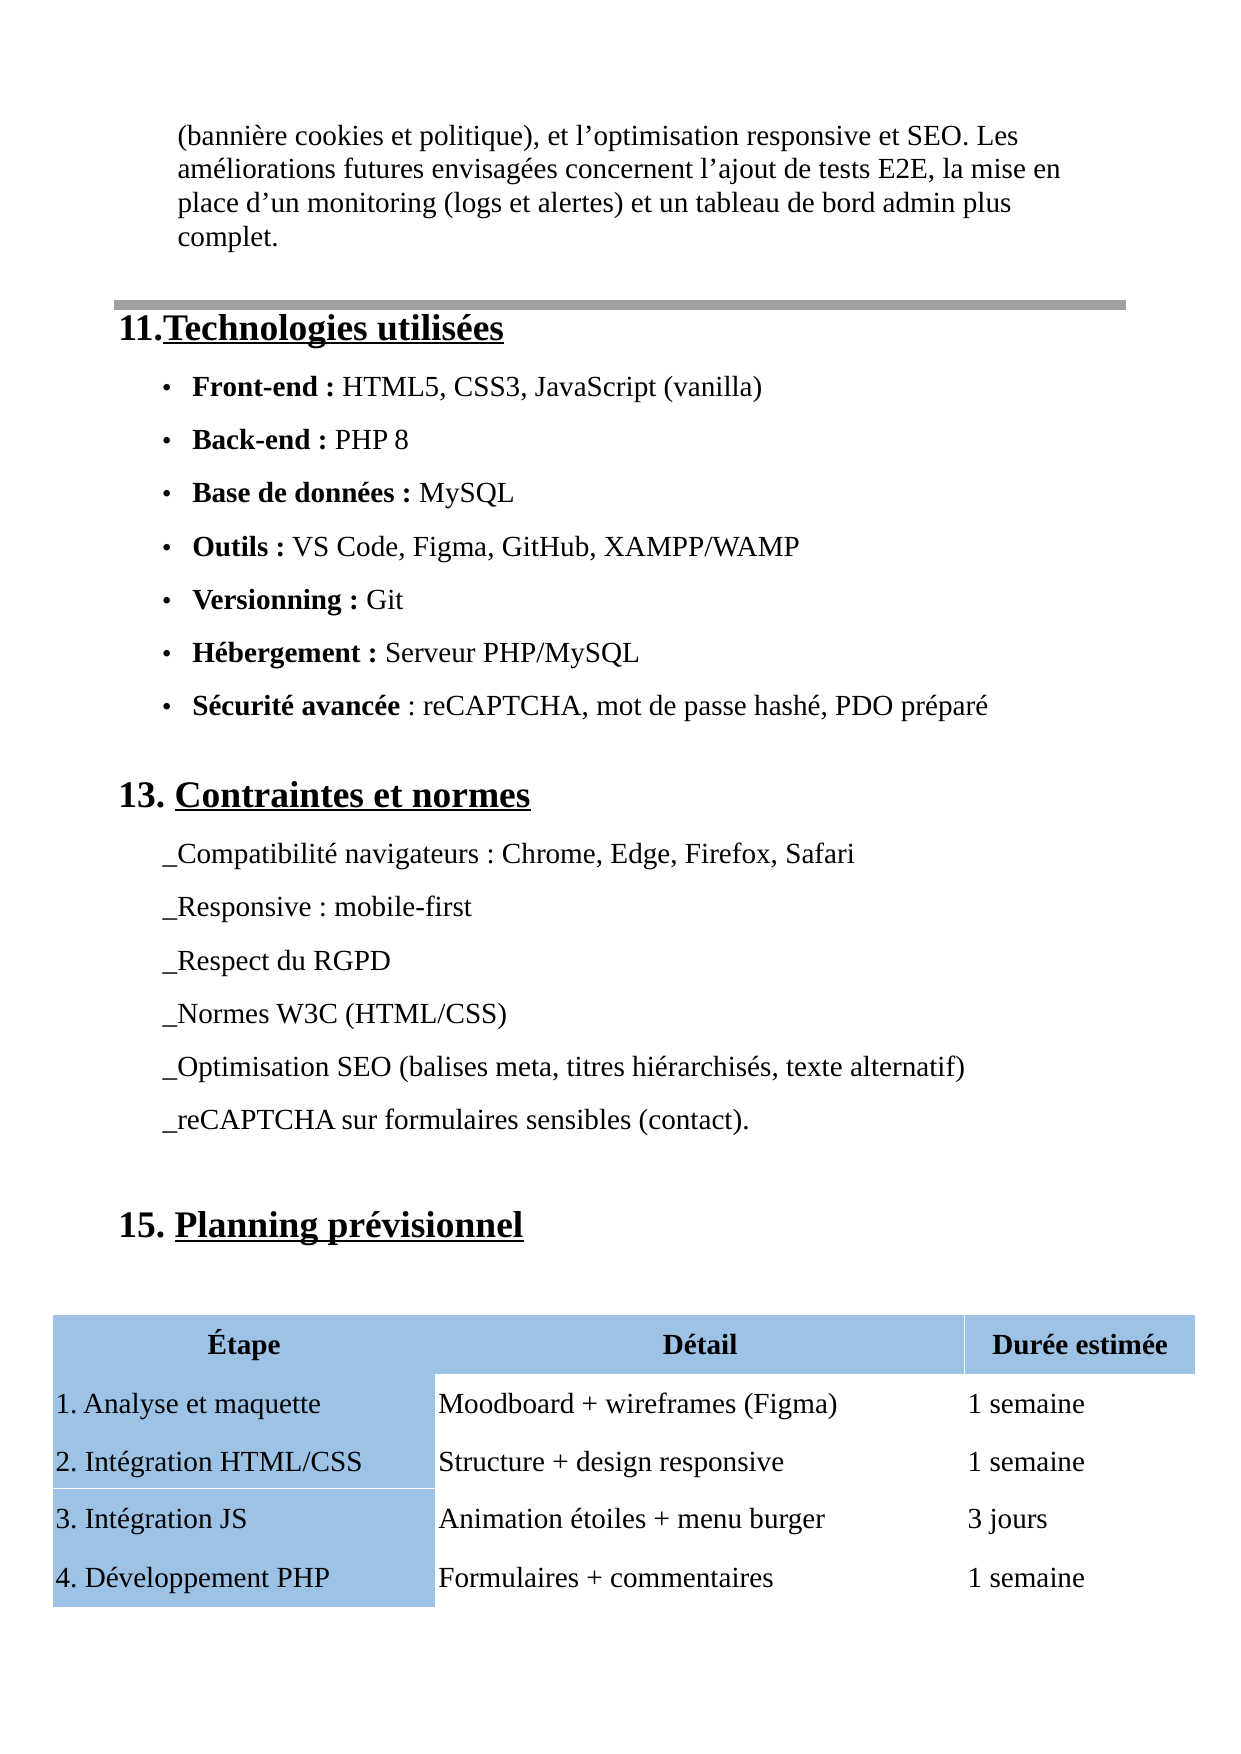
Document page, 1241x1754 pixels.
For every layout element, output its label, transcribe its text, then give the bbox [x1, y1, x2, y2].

table_cell 1. Analyse et maquette [53, 1374, 435, 1433]
list Base de données : MySQL [162, 476, 1122, 509]
list Back-end : PHP 8 [162, 422, 1122, 456]
table_cell 1 semaine [965, 1374, 1195, 1433]
table_cell 3 jours [965, 1489, 1195, 1548]
subtitle 11.Technologies utilisées [118, 310, 1122, 348]
subtitle 13. Contraintes et normes [118, 772, 1122, 815]
table_cell Animation étoiles + menu burger [435, 1489, 964, 1548]
table_cell Structure + design responsive [435, 1433, 964, 1488]
text _Optimisation SEO (balises meta, titres hiérarchisés, texte alternatif) [162, 1049, 1122, 1082]
text _Normes W3C (HTML/CSS) [162, 996, 1122, 1029]
table_header Étape [53, 1315, 435, 1374]
table_cell 1 semaine [965, 1548, 1195, 1607]
text _Responsive : mobile-first [162, 889, 1122, 923]
list Front-end : HTML5, CSS3, JavaScript (vanilla) [162, 369, 1122, 403]
table_cell 4. Développement PHP [53, 1548, 435, 1607]
text (bannière cookies et politique), et l’optimisation responsive et SEO. Les améliorations futures envisagées concernent l’ajout de tests E2E, la mise en place d’un monitoring (logs et alertes) et un tableau de bord admin plus complet. [177, 118, 1063, 252]
table_header Durée estimée [965, 1315, 1195, 1374]
text _Respect du RGPD [162, 943, 1122, 976]
subtitle 15. Planning prévisionnel [118, 1203, 1122, 1246]
table_header Détail [435, 1315, 964, 1374]
text _Compatibilité navigateurs : Chrome, Edge, Firefox, Safari [118, 836, 1122, 870]
list Versionning : Git [162, 582, 1122, 615]
table_cell Formulaires + commentaires [435, 1548, 964, 1607]
table_cell Moodboard + wireframes (Figma) [435, 1374, 964, 1433]
text _reCAPTCHA sur formulaires sensibles (contact). [162, 1102, 1122, 1136]
list Sécurité avancée : reCAPTCHA, mot de passe hashé, PDO préparé [162, 688, 1122, 722]
table_cell 1 semaine [965, 1433, 1195, 1488]
table_cell 3. Intégration JS [53, 1489, 435, 1548]
list Outils : VS Code, Figma, GitHub, XAMPP/WAMP [162, 529, 1122, 562]
list Hébergement : Serveur PHP/MySQL [162, 635, 1122, 668]
table_cell 2. Intégration HTML/CSS [53, 1433, 435, 1488]
